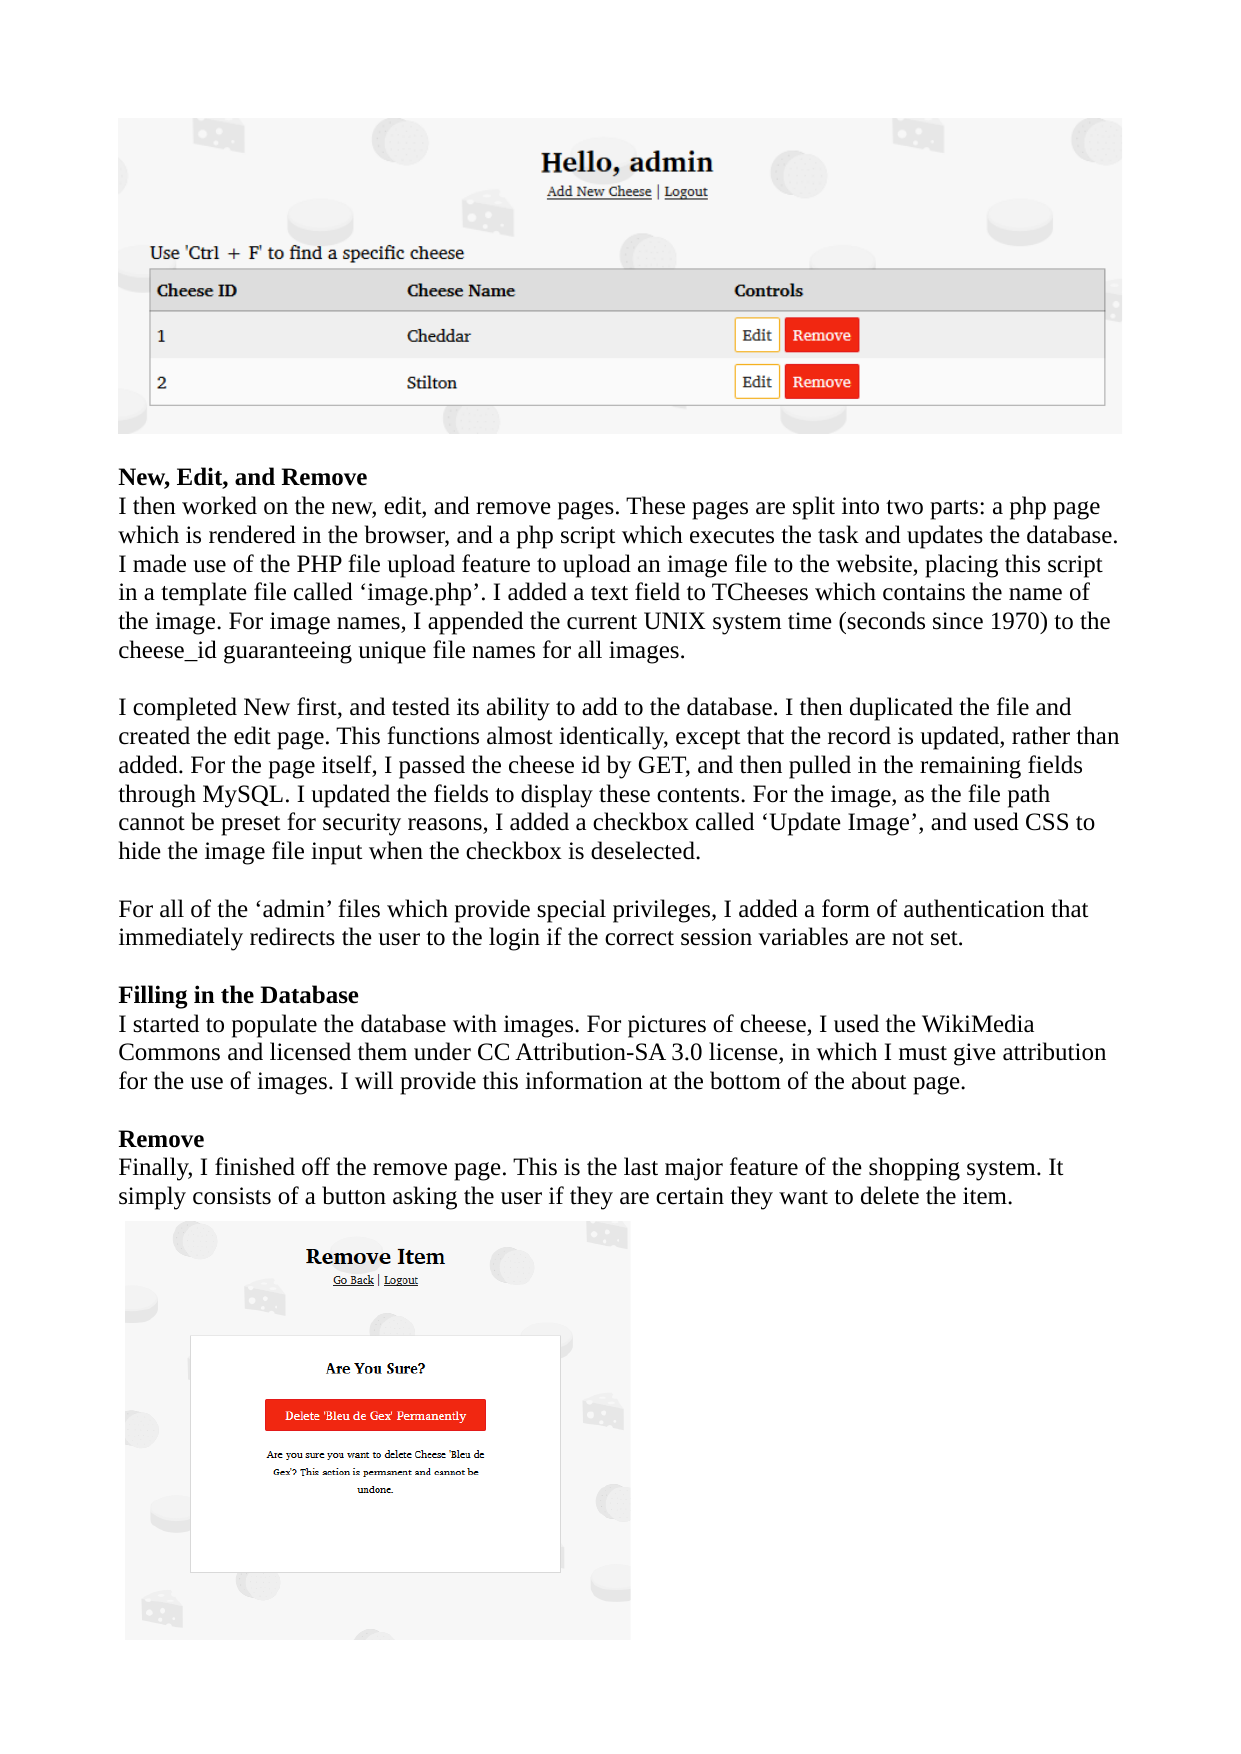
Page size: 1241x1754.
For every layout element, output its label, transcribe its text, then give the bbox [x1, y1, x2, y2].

picture [125, 1221, 631, 1640]
text I started to populate the database with images. For pictures of cheese, I used the WikiMedia Commons and licensed them under CC Attribution-SA 3.0 license, in which I must give attribution for the use of images. I will provide this information at the bottom of the about page. [118, 1009, 1122, 1095]
text For all of the ‘admin’ files which provide special privileges, I added a form of authentication that immediately redirects the user to the login if the correct session variables are not set. [118, 894, 1122, 951]
text I completed New first, and tested its ability to add to the database. I then duplicated the file and created the edit page. This functions almost identically, except that the record is updated, rather than added. For the page itself, I passed the cheese id by GET, and then pulled in the remaining fields through MySQL. I updated the fields to display these contents. For the image, as the file path cannot be preset for security reasons, I added a checkbox called ‘Update Image’, and used CSS to hide the image file input when the checkbox is deselected. [118, 692, 1122, 865]
text I then worked on the new, edit, and remove pages. These pages are split into two parts: a php page which is rendered in the browser, and a php script which executes the task and updates the database. I made use of the PHP file upload feature to upload an image file to the website, placing this script in a template file called ‘image.php’. I added a text field to TCheeses which contains the name of the image. For image names, I appended the current UNIX system time (seconds since 1970) to the cheese_id guaranteeing unique file names for all images. [118, 491, 1122, 664]
picture [118, 118, 1123, 434]
text Filling in the Database [118, 980, 1122, 1009]
text Finally, I finished off the remove page. This is the last major feature of the shopping system. It simply consists of a button asking the user if they are certain they want to delete the item. [118, 1152, 1122, 1210]
text New, Edit, and Remove [118, 462, 1122, 491]
text Remove [118, 1124, 1122, 1152]
